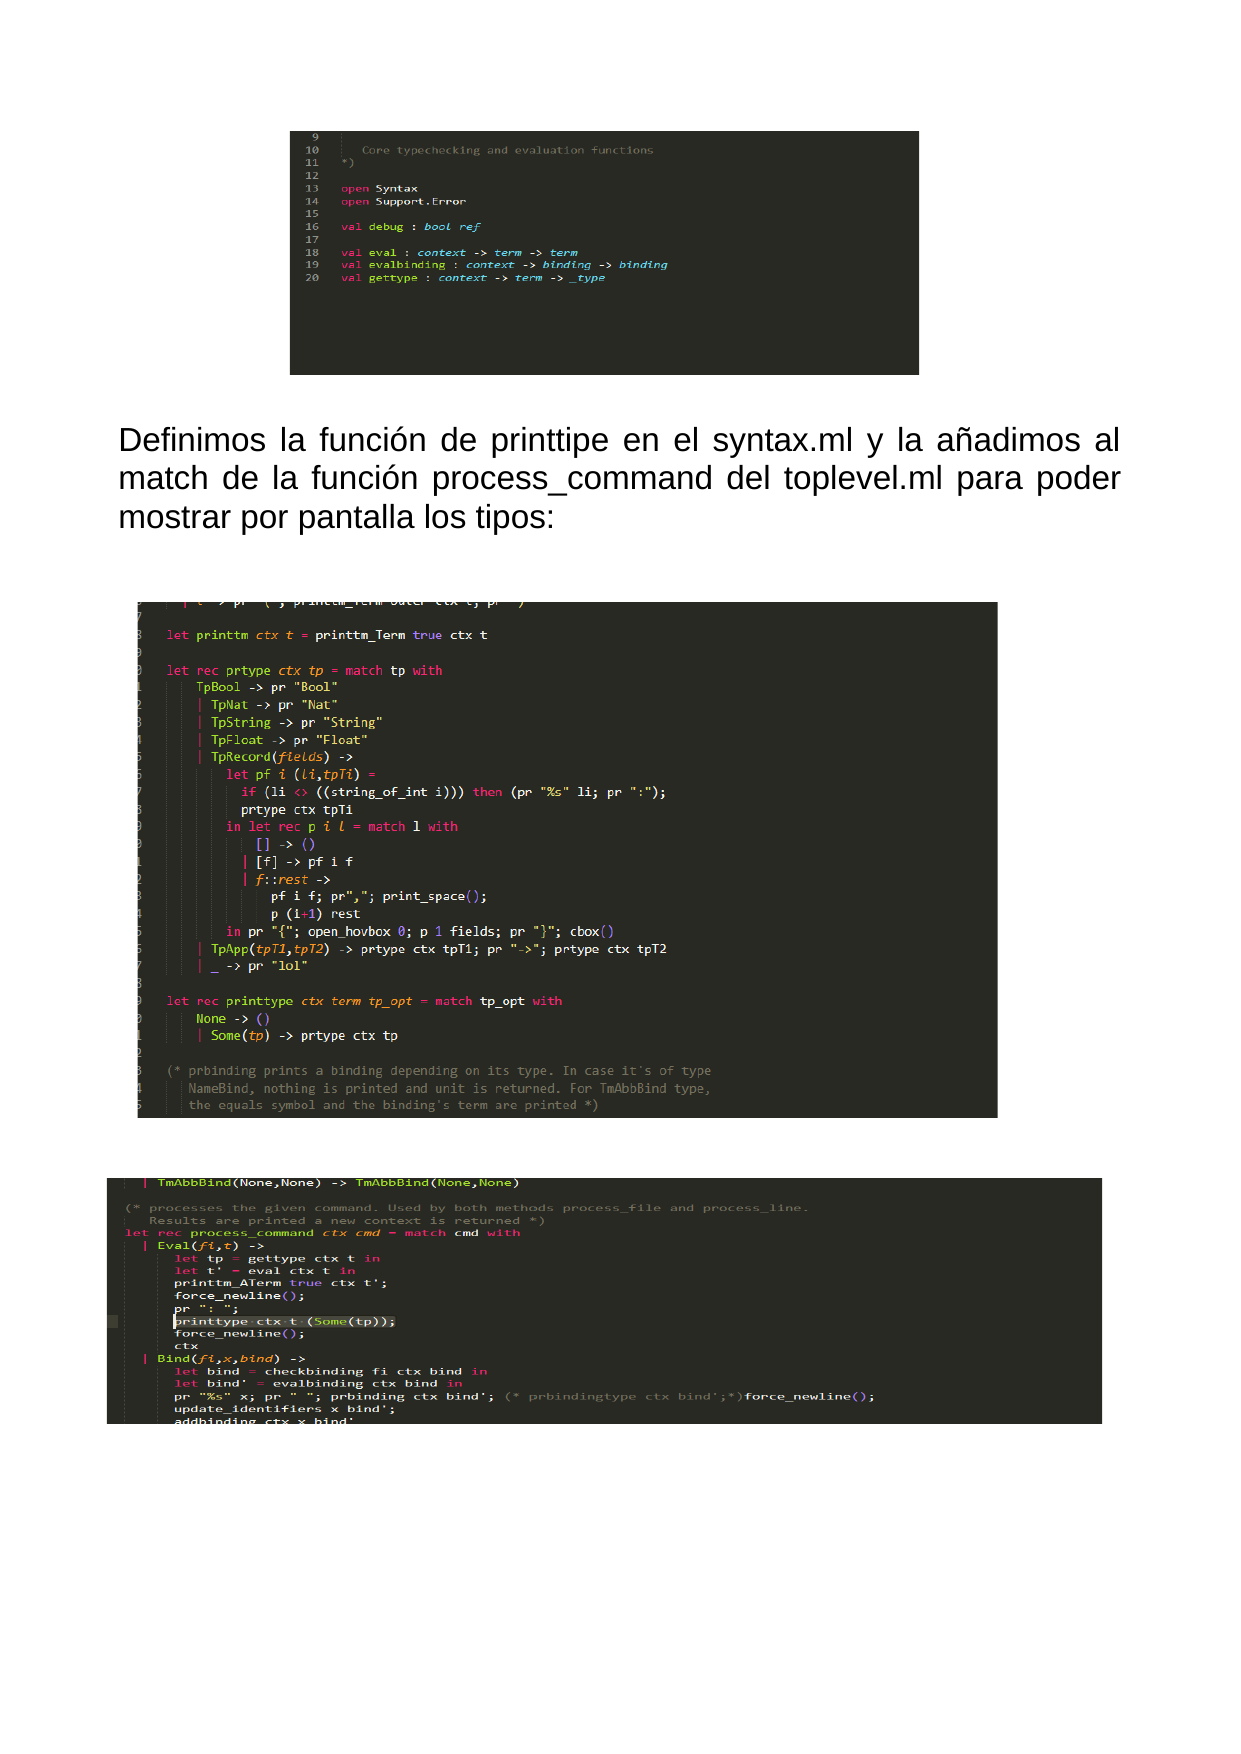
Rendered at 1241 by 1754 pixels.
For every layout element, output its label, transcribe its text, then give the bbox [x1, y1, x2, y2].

text Definimos la función de printtipe en el syntax.ml y la añadimos al match de la función process_command del toplevel.ml para poder mostrar por pantalla los tipos: [118, 420, 1122, 535]
picture [137, 602, 208, 1118]
picture [106, 1178, 230, 1424]
